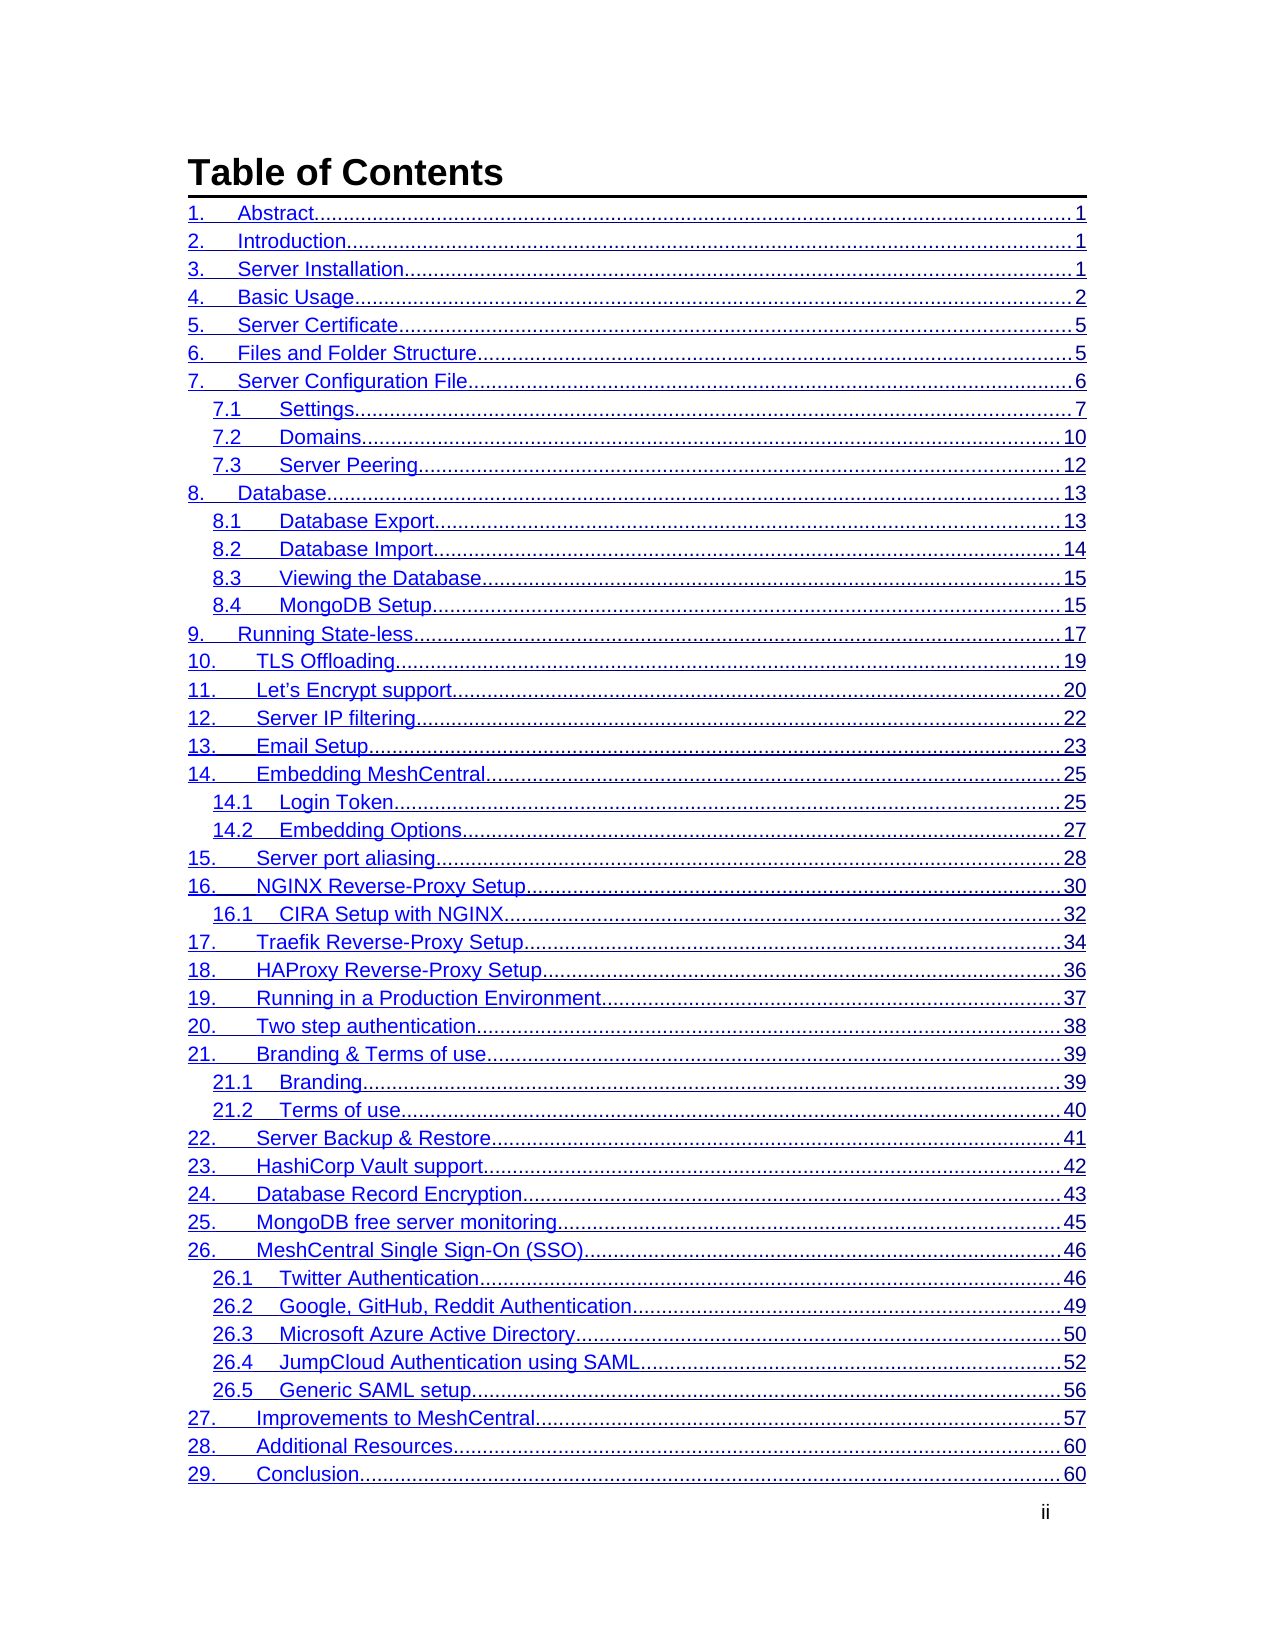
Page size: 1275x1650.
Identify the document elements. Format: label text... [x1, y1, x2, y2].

text 17. Traefik Reverse-Proxy Setup 34 [187, 927, 1087, 955]
text 14.1 Login Token 25 [212, 787, 1087, 815]
text 1. Abstract 1 [187, 198, 1087, 222]
text 16. NGINX Reverse-Proxy Setup 30 [187, 871, 1087, 899]
text 28. Additional Resources 60 [187, 1431, 1087, 1459]
text 8. Database 13 [187, 478, 1087, 507]
text 26.2 Google, GitHub, Reddit Authentication 49 [212, 1291, 1087, 1319]
text 29. Conclusion 60 [187, 1459, 1087, 1487]
text 21.2 Terms of use 40 [212, 1095, 1087, 1123]
text 14.2 Embedding Options 27 [212, 815, 1087, 843]
text 19. Running in a Production Environment 37 [187, 983, 1087, 1011]
text 8.4 MongoDB Setup 15 [212, 591, 1087, 619]
text 8.2 Database Import 14 [212, 534, 1087, 563]
text 7.1 Settings 7 [212, 394, 1087, 418]
text 5. Server Certificate 5 [187, 310, 1087, 334]
text 20. Two step authentication 38 [187, 1011, 1087, 1039]
text 21.1 Branding 39 [212, 1067, 1087, 1095]
text 21. Branding & Terms of use 39 [187, 1039, 1087, 1067]
text 2. Introduction 1 [187, 226, 1087, 250]
text 27. Improvements to MeshCentral 57 [187, 1403, 1087, 1431]
text 18. HAProxy Reverse-Proxy Setup 36 [187, 955, 1087, 983]
text 7.3 Server Peering 12 [212, 451, 1087, 478]
text 26.3 Microsoft Azure Active Directory 50 [212, 1319, 1087, 1347]
text 26.4 JumpCloud Authentication using SAML 52 [212, 1347, 1087, 1375]
text 6. Files and Folder Structure 5 [187, 338, 1087, 362]
text 9. Running State-less 17 [187, 619, 1087, 647]
text 12. Server IP filtering 22 [187, 703, 1087, 731]
text 26. MeshCentral Single Sign-On (SSO) 46 [187, 1235, 1087, 1263]
text 3. Server Installation 1 [187, 254, 1087, 278]
text 16.1 CIRA Setup with NGINX 32 [212, 899, 1087, 927]
text 25. MongoDB free server monitoring 45 [187, 1207, 1087, 1235]
text 10. TLS Offloading 19 [187, 647, 1087, 675]
text 13. Email Setup 23 [187, 731, 1087, 759]
text Table of Contents [187, 150, 1087, 198]
text 8.1 Database Export 13 [212, 507, 1087, 534]
text 8.3 Viewing the Database 15 [212, 563, 1087, 591]
text 14. Embedding MeshCentral 25 [187, 759, 1087, 787]
text 23. HashiCorp Vault support 42 [187, 1151, 1087, 1179]
text 7.2 Domains 10 [212, 422, 1087, 451]
text 24. Database Record Encryption 43 [187, 1179, 1087, 1207]
text 11. Let’s Encrypt support 20 [187, 675, 1087, 703]
text 15. Server port aliasing 28 [187, 843, 1087, 871]
text 7. Server Configuration File 6 [187, 366, 1087, 390]
text 26.5 Generic SAML setup 56 [212, 1375, 1087, 1403]
text 22. Server Backup & Restore 41 [187, 1123, 1087, 1151]
text 26.1 Twitter Authentication 46 [212, 1263, 1087, 1291]
text 4. Basic Usage 2 [187, 282, 1087, 306]
